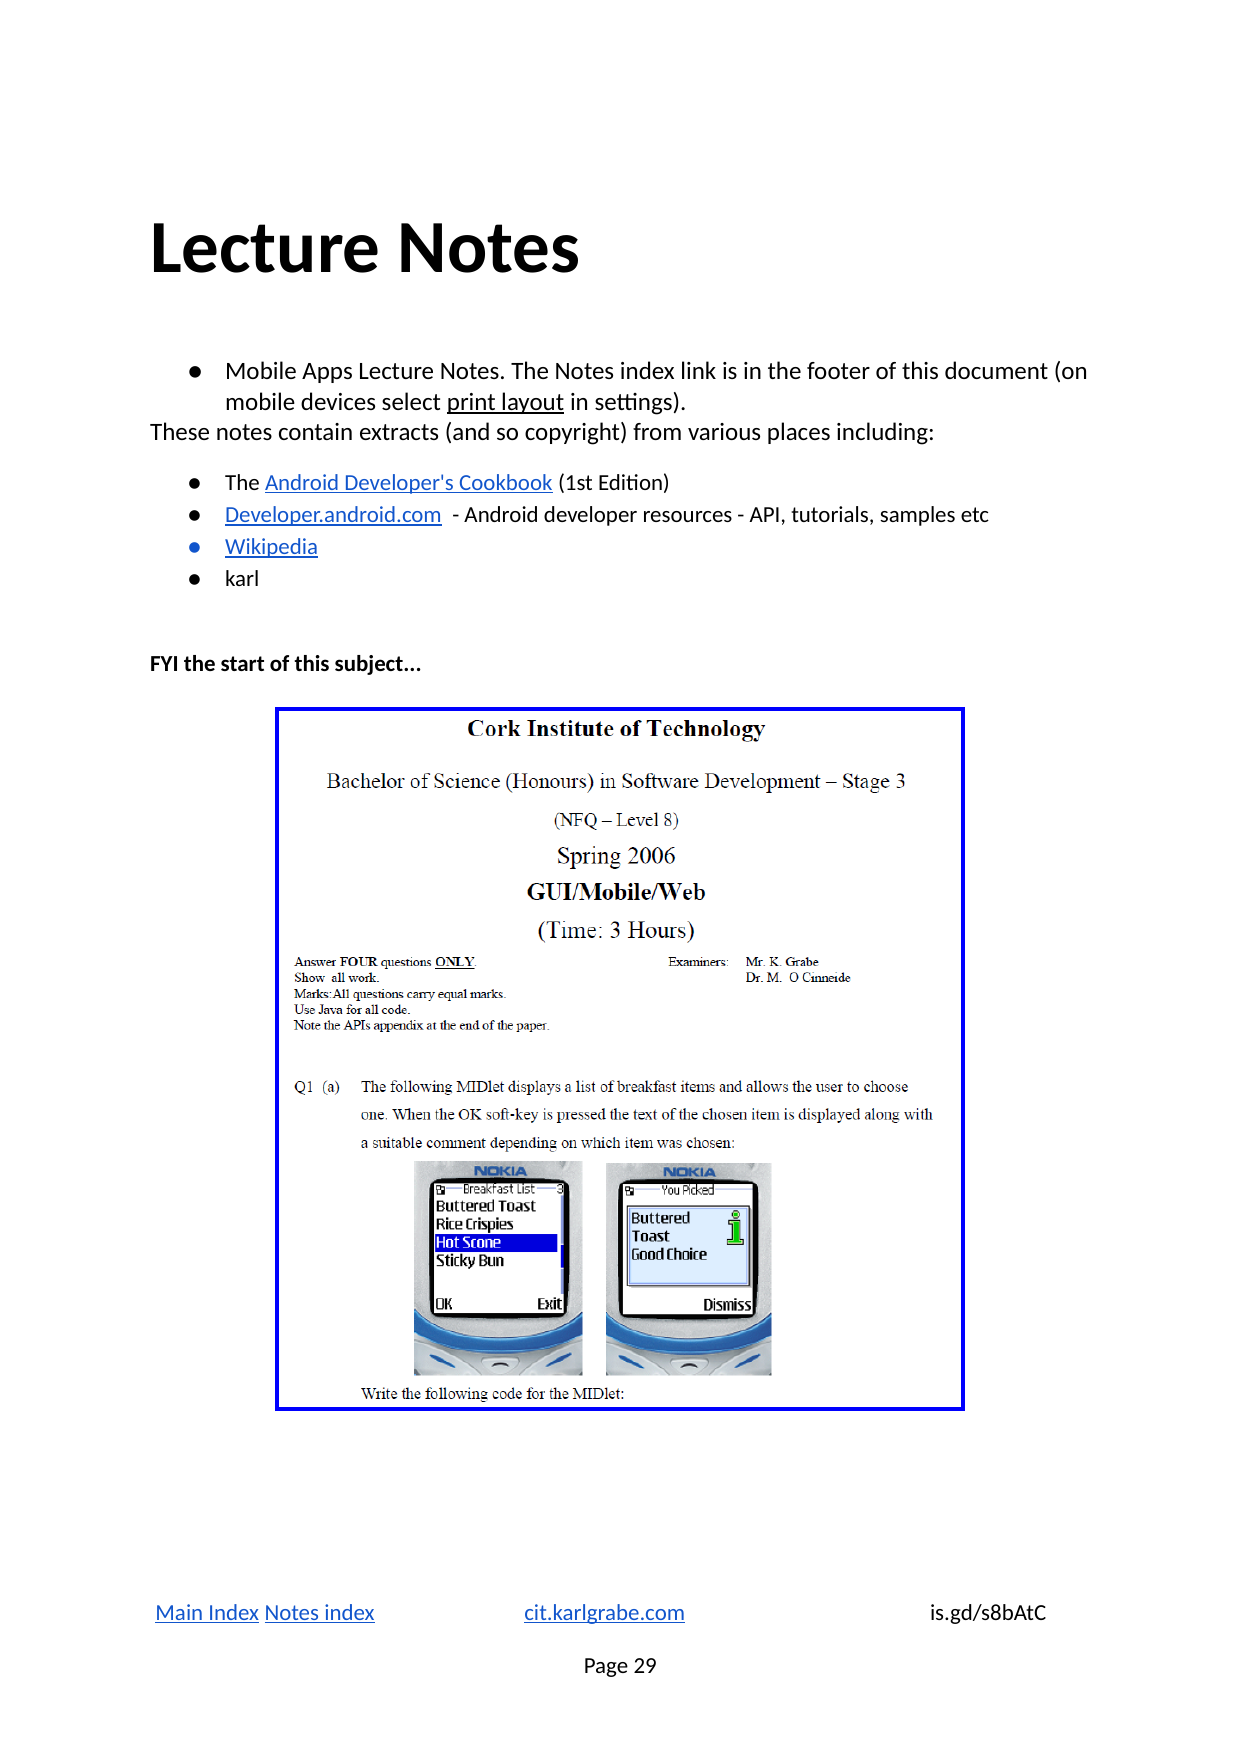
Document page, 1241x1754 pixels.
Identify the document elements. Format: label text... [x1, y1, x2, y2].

list Wikipedia [187, 532, 1090, 560]
list Mobile Apps Lecture Notes. The Notes index link is in the footer of this document (on mobile devices select print layout in settings). [187, 355, 1090, 416]
list Developer.android.com - Android developer resources - API, tutorials, samples etc [187, 500, 1090, 528]
subtitle Lecture Notes [150, 200, 1090, 292]
list The Android Developer's Cookbook (1st Edition) [187, 468, 1090, 496]
picture [279, 711, 961, 1407]
list karl [187, 564, 1090, 592]
text FYI the start of this subject... [150, 649, 1090, 678]
text These notes contain extracts (and so copyright) from various places including: [150, 416, 1090, 447]
